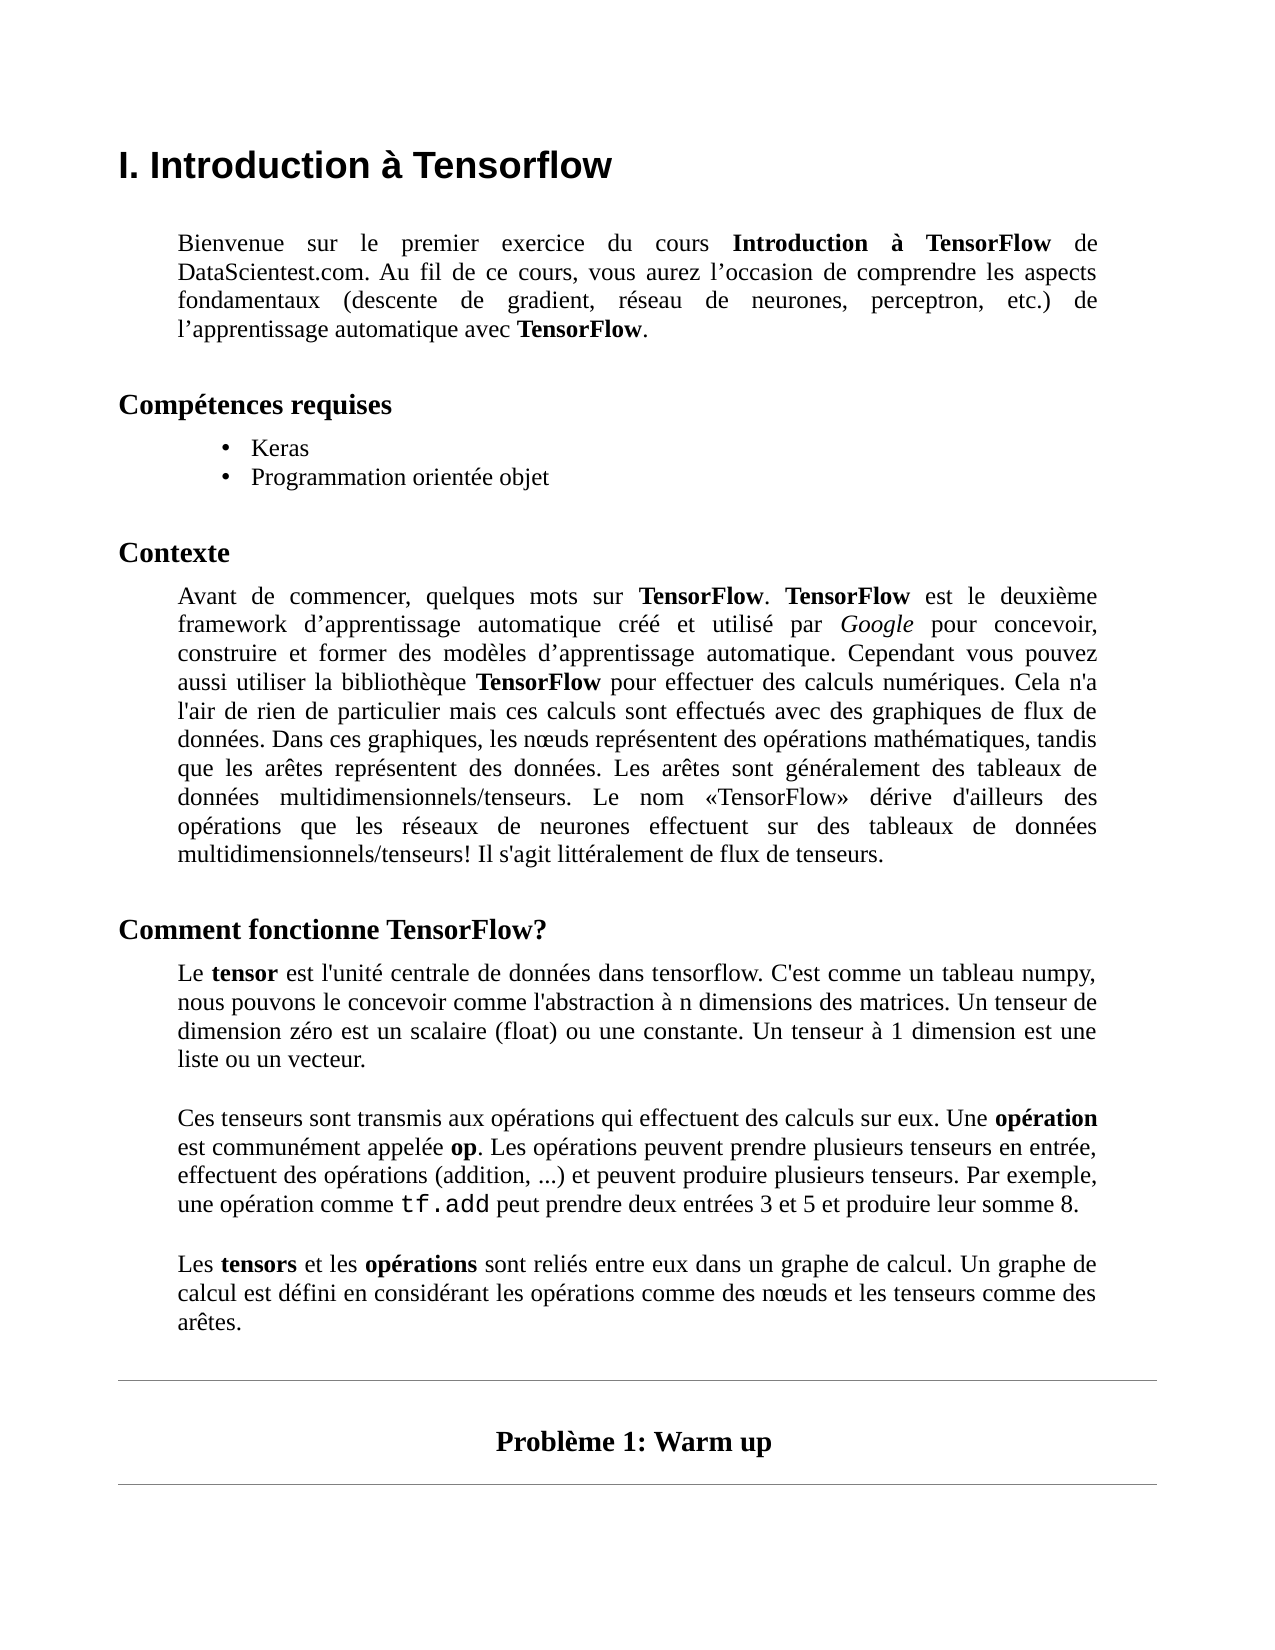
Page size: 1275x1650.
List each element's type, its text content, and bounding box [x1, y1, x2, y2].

text Ces tenseurs sont transmis aux opérations qui effectuent des calculs sur eux. Une opération est communément appelée op. Les opérations peuvent prendre plusieurs tenseurs en entrée, effectuent des opérations (addition, ...) et peuvent produire plusieurs tenseurs. Par exemple, une opération comme tf.add peut prendre deux entrées 3 et 5 et produire leur somme 8. [177, 1103, 1098, 1220]
list Keras [221, 433, 1098, 462]
text Bienvenue sur le premier exercice du cours Introduction à TensorFlow de DataScientest.com. Au fil de ce cours, vous aurez l’occasion de comprendre les aspects fondamentaux (descente de gradient, réseau de neurones, perceptron, etc.) de l’apprentissage automatique avec TensorFlow. [177, 228, 1098, 343]
subtitle Contexte [118, 535, 1157, 568]
subtitle Problème 1: Warm up [118, 1424, 1157, 1457]
subtitle I. Introduction à Tensorflow [118, 143, 1157, 187]
text Le tensor est l'unité centrale de données dans tensorflow. C'est comme un tableau numpy, nous pouvons le concevoir comme l'abstraction à n dimensions des matrices. Un tenseur de dimension zéro est un scalaire (float) ou une constante. Un tenseur à 1 dimension est une liste ou un vecteur. [177, 958, 1098, 1073]
text Avant de commencer, quelques mots sur TensorFlow. TensorFlow est le deuxième framework d’apprentissage automatique créé et utilisé par Google pour concevoir, construire et former des modèles d’apprentissage automatique. Cependant vous pouvez aussi utiliser la bibliothèque TensorFlow pour effectuer des calculs numériques. Cela n'a l'air de rien de particulier mais ces calculs sont effectués avec des graphiques de flux de données. Dans ces graphiques, les nœuds représentent des opérations mathématiques, tandis que les arêtes représentent des données. Les arêtes sont généralement des tableaux de données multidimensionnels/tenseurs. Le nom «TensorFlow» dérive d'ailleurs des opérations que les réseaux de neurones effectuent sur des tableaux de données multidimensionnels/tenseurs! Il s'agit littéralement de flux de tenseurs. [177, 581, 1098, 868]
text Les tensors et les opérations sont reliés entre eux dans un graphe de calcul. Un graphe de calcul est défini en considérant les opérations comme des nœuds et les tenseurs comme des arêtes. [177, 1249, 1098, 1336]
list Programmation orientée objet [221, 462, 1098, 491]
subtitle Comment fonctionne TensorFlow? [118, 912, 1157, 946]
subtitle Compétences requises [118, 387, 1157, 421]
